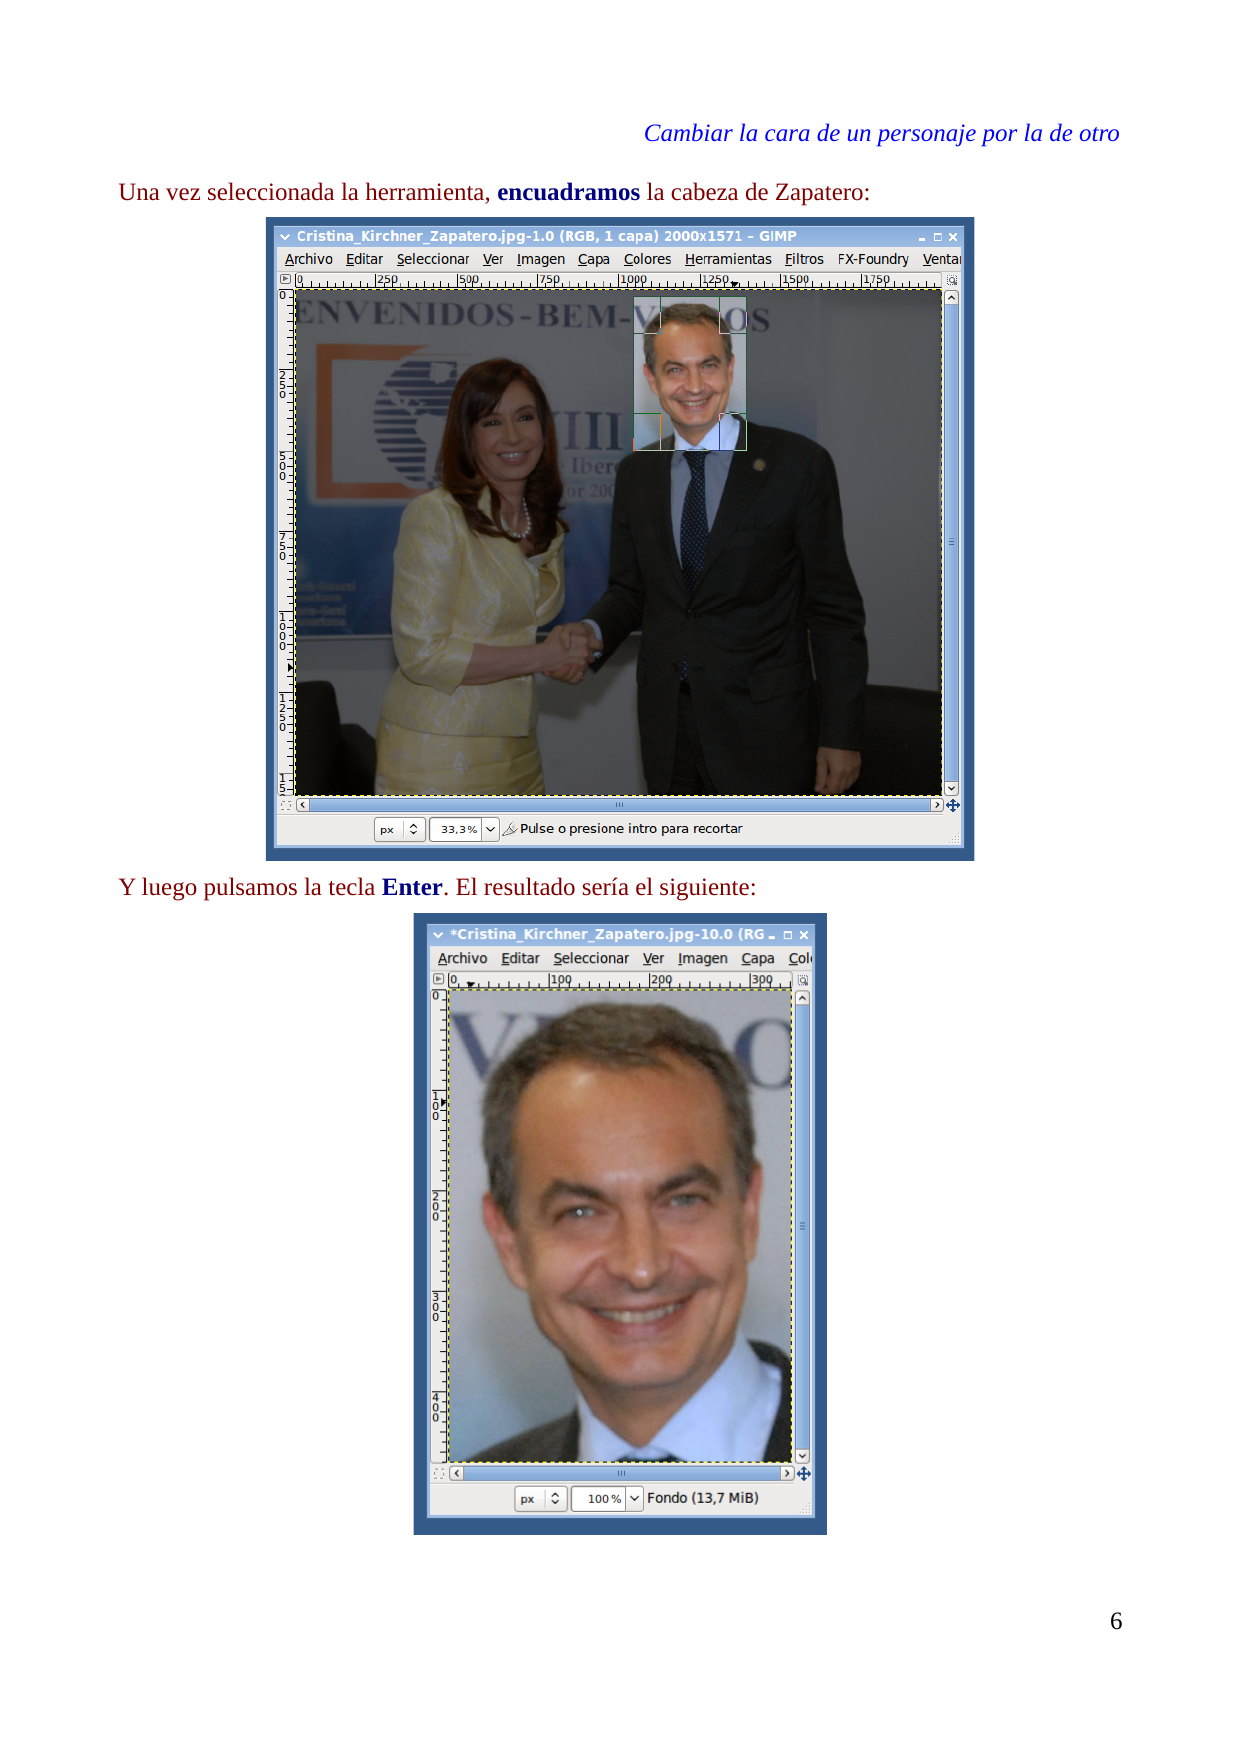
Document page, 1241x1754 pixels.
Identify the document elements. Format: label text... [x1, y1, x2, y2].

picture [265, 217, 975, 861]
text Y luego pulsamos la tecla Enter. El resultado sería el siguiente: [118, 872, 1122, 901]
text Una vez seleccionada la herramienta, encuadramos la cabeza de Zapatero: [118, 177, 1122, 206]
picture [413, 913, 827, 1535]
